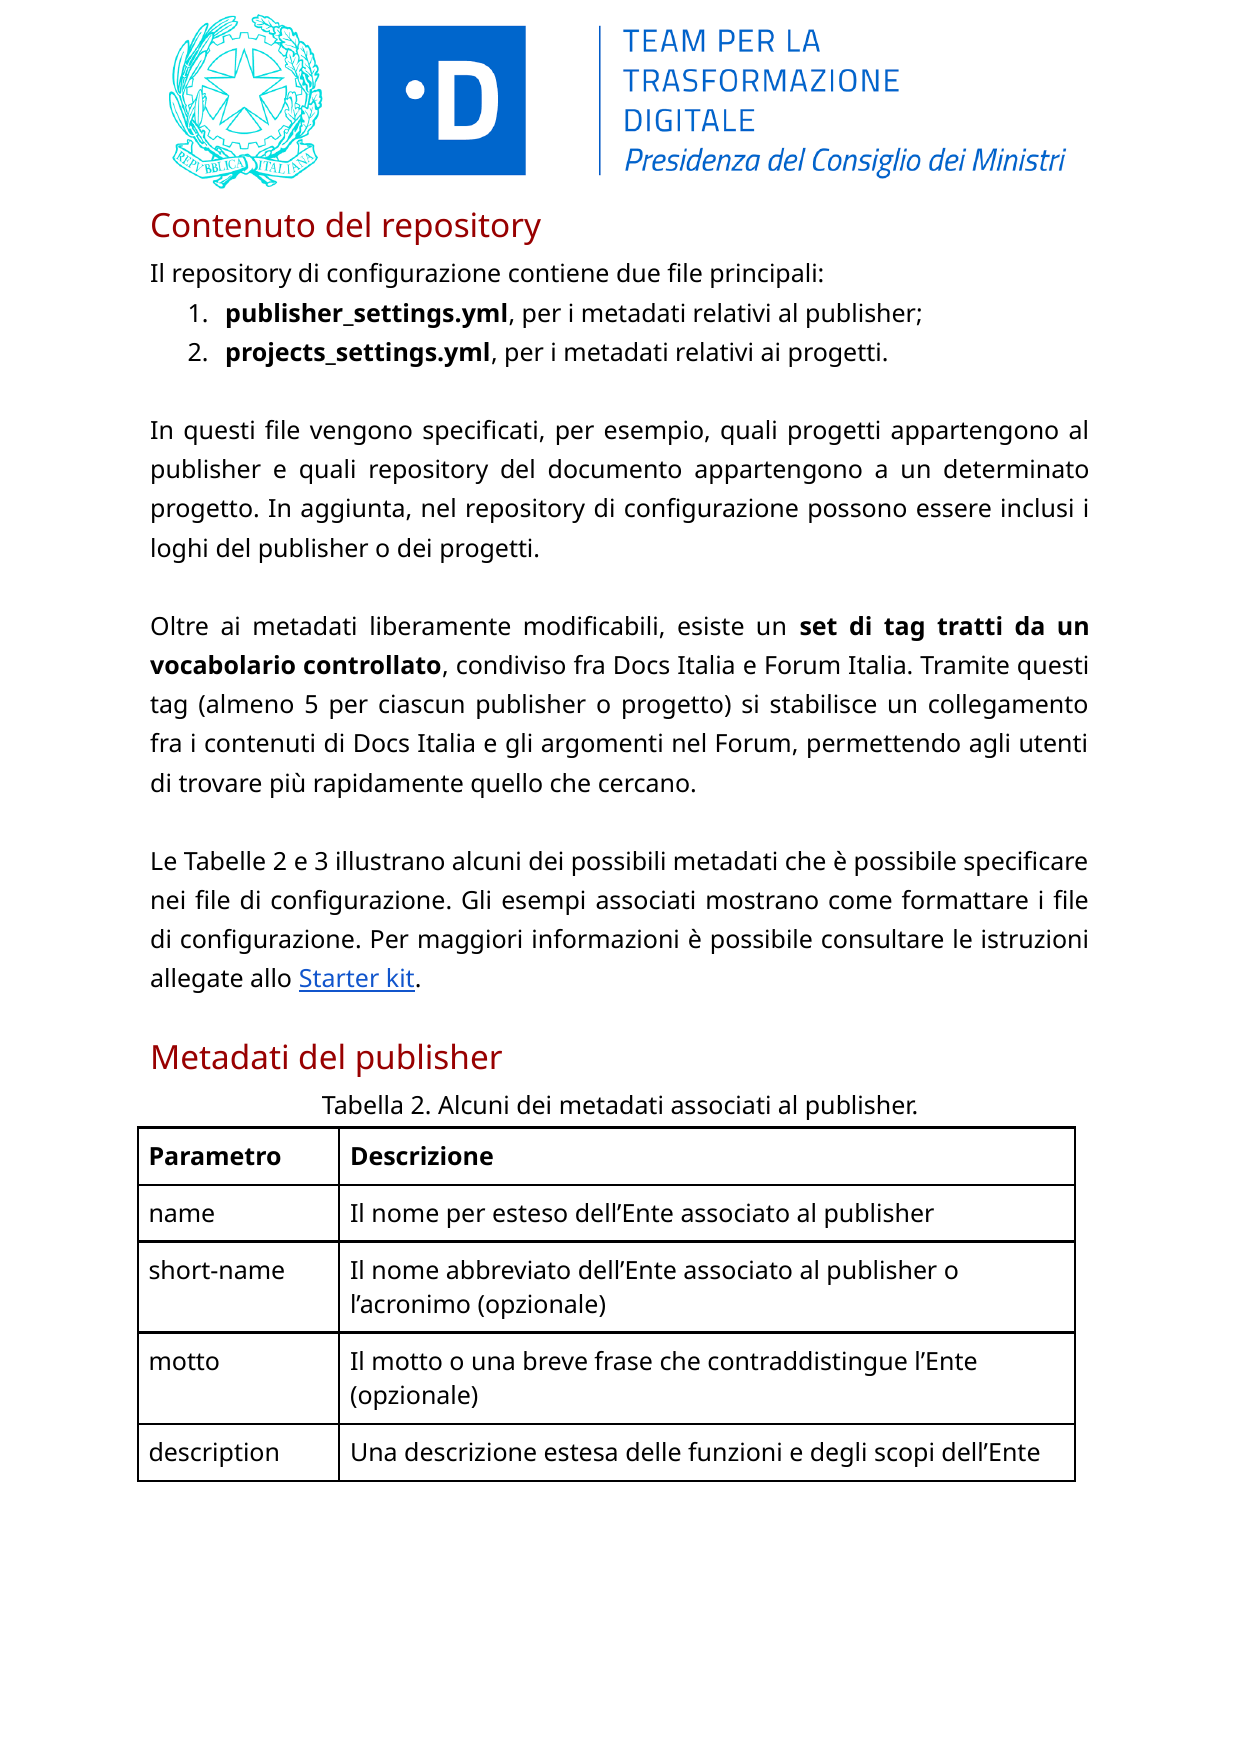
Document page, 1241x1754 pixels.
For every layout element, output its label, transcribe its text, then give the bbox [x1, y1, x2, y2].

table_cell description [139, 1425, 338, 1479]
text In questi file vengono specificati, per esempio, quali progetti appartengono al publisher e quali repository del documento appartengono a un determinato progetto. In aggiunta, nel repository di configurazione possono essere inclusi i loghi del publisher o dei progetti. [150, 413, 1090, 564]
text Il repository di configurazione contiene due file principali: [150, 256, 1090, 290]
table_header Descrizione [340, 1129, 1074, 1183]
table_cell Il nome per esteso dell’Ente associato al publisher [340, 1186, 1074, 1240]
table_cell name [139, 1186, 338, 1240]
subtitle Contenuto del repository [150, 203, 1090, 248]
list projects_settings.yml, per i metadati relativi ai progetti. [187, 334, 1090, 368]
subtitle Metadati del publisher [150, 1033, 1090, 1079]
text Oltre ai metadati liberamente modificabili, esiste un set di tag tratti da un vocabolario controllato, condiviso fra Docs Italia e Forum Italia. Tramite questi tag (almeno 5 per ciascun publisher o progetto) si stabilisce un collegamento fra i contenuti di Docs Italia e gli argomenti nel Forum, permettendo agli utenti di trovare più rapidamente quello che cercano. [150, 608, 1090, 799]
table_cell Il nome abbreviato dell’Ente associato al publisher o l’acronimo (opzionale) [340, 1243, 1074, 1331]
table_header Parametro [139, 1129, 338, 1183]
list publisher_settings.yml, per i metadati relativi al publisher; [187, 295, 1090, 329]
text Le Tabelle 2 e 3 illustrano alcuni dei possibili metadati che è possibile specificare nei file di configurazione. Gli esempi associati mostrano come formattare i file di configurazione. Per maggiori informazioni è possibile consultare le istruzioni allegate allo Starter kit. [150, 843, 1090, 995]
text Tabella 2. Alcuni dei metadati associati al publisher. [150, 1087, 1090, 1121]
table_cell Una descrizione estesa delle funzioni e degli scopi dell’Ente [340, 1425, 1074, 1479]
table_cell Il motto o una breve frase che contraddistingue l’Ente (opzionale) [340, 1334, 1074, 1422]
picture [150, 0, 1091, 203]
table_cell short-name [139, 1243, 338, 1331]
table_cell motto [139, 1334, 338, 1422]
